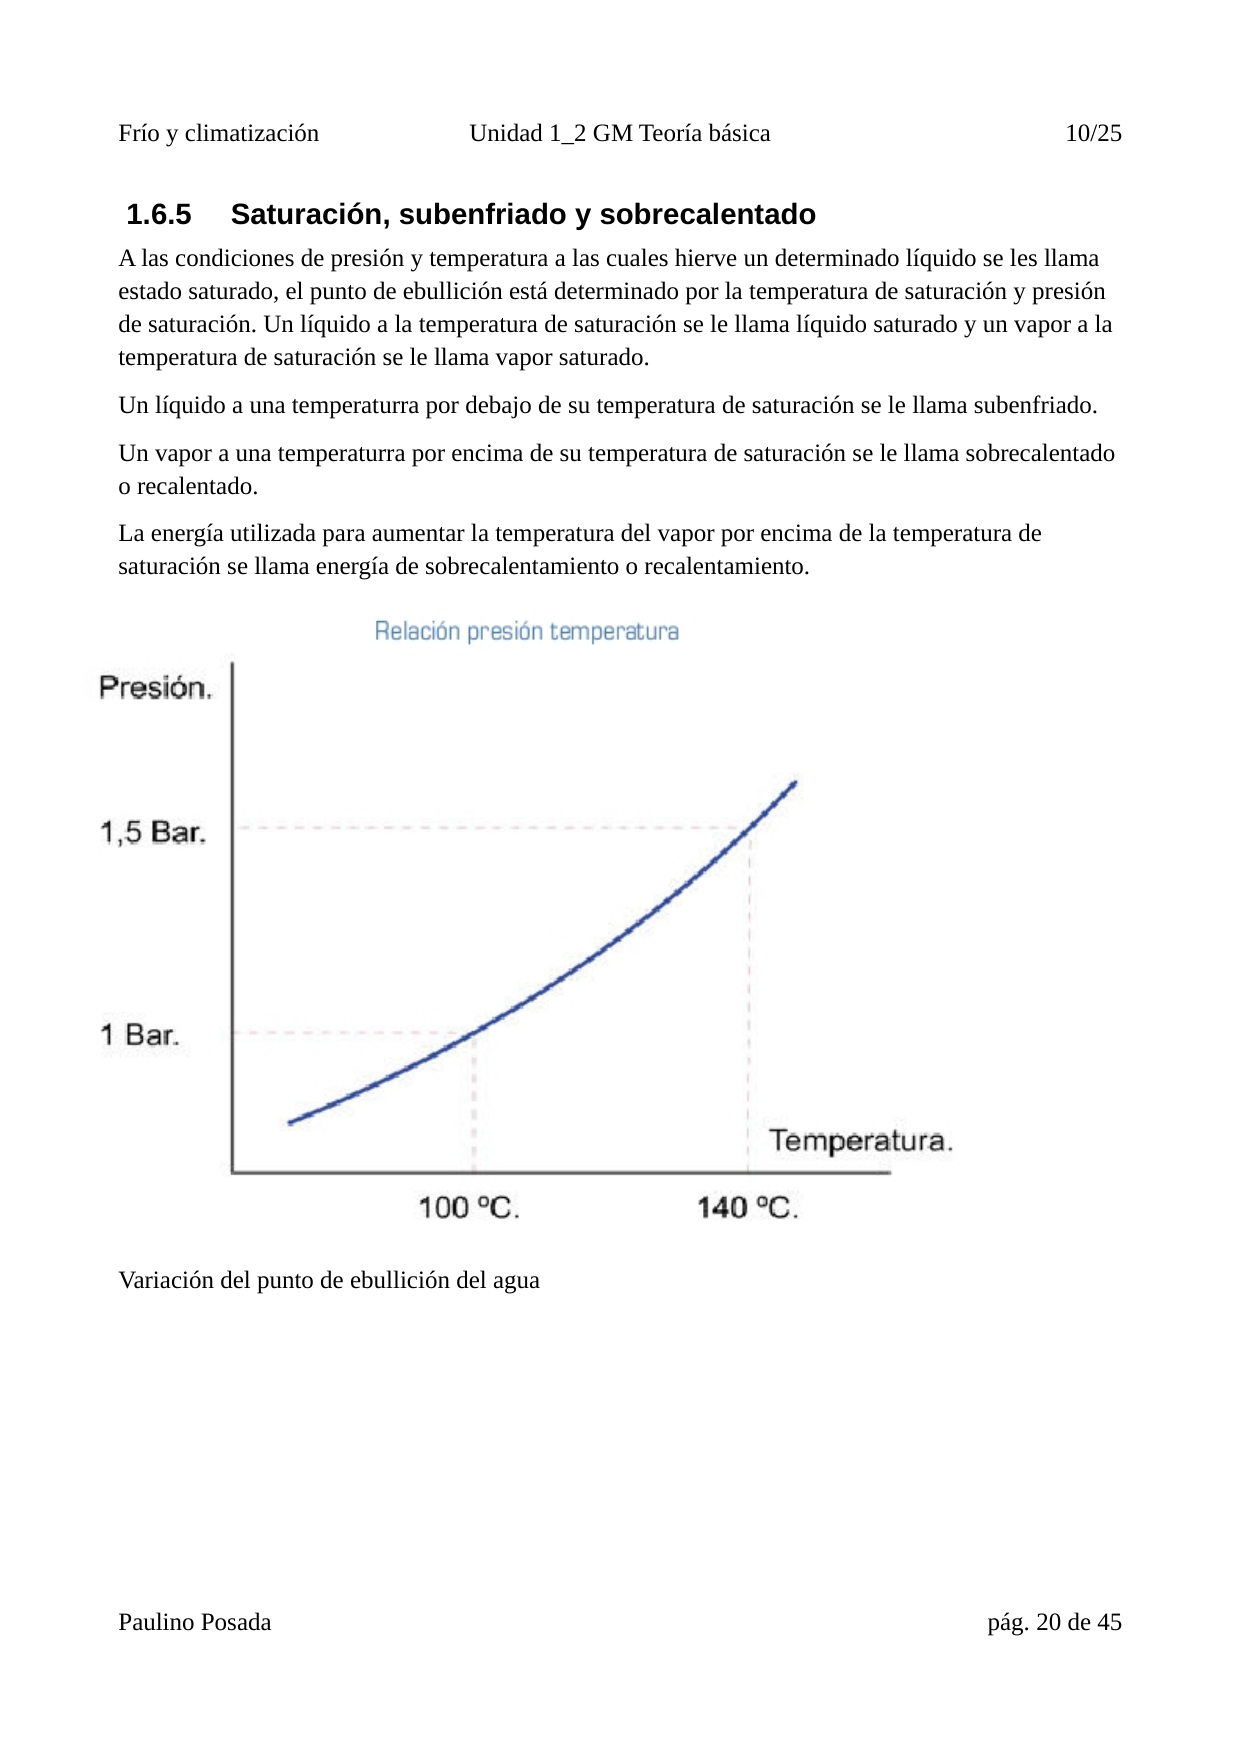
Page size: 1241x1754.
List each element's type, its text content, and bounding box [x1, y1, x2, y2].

text Un líquido a una temperaturra por debajo de su temperatura de saturación se le llama subenfriado. [118, 390, 1122, 419]
subtitle Saturación, subenfriado y sobrecalentado [118, 197, 1122, 231]
text Variación del punto de ebullición del agua [118, 1265, 1122, 1294]
text La energía utilizada para aumentar la temperatura del vapor por encima de la temperatura de saturación se llama energía de sobrecalentamiento o recalentamiento. [118, 518, 1122, 580]
text A las condiciones de presión y temperatura a las cuales hierve un determinado líquido se les llama estado saturado, el punto de ebullición está determinado por la temperatura de saturación y presión de saturación. Un líquido a la temperatura de saturación se le llama líquido saturado y un vapor a la temperatura de saturación se le llama vapor saturado. [118, 243, 1122, 371]
picture [73, 582, 968, 1244]
text Un vapor a una temperaturra por encima de su temperatura de saturación se le llama sobrecalentado o recalentado. [118, 438, 1122, 499]
